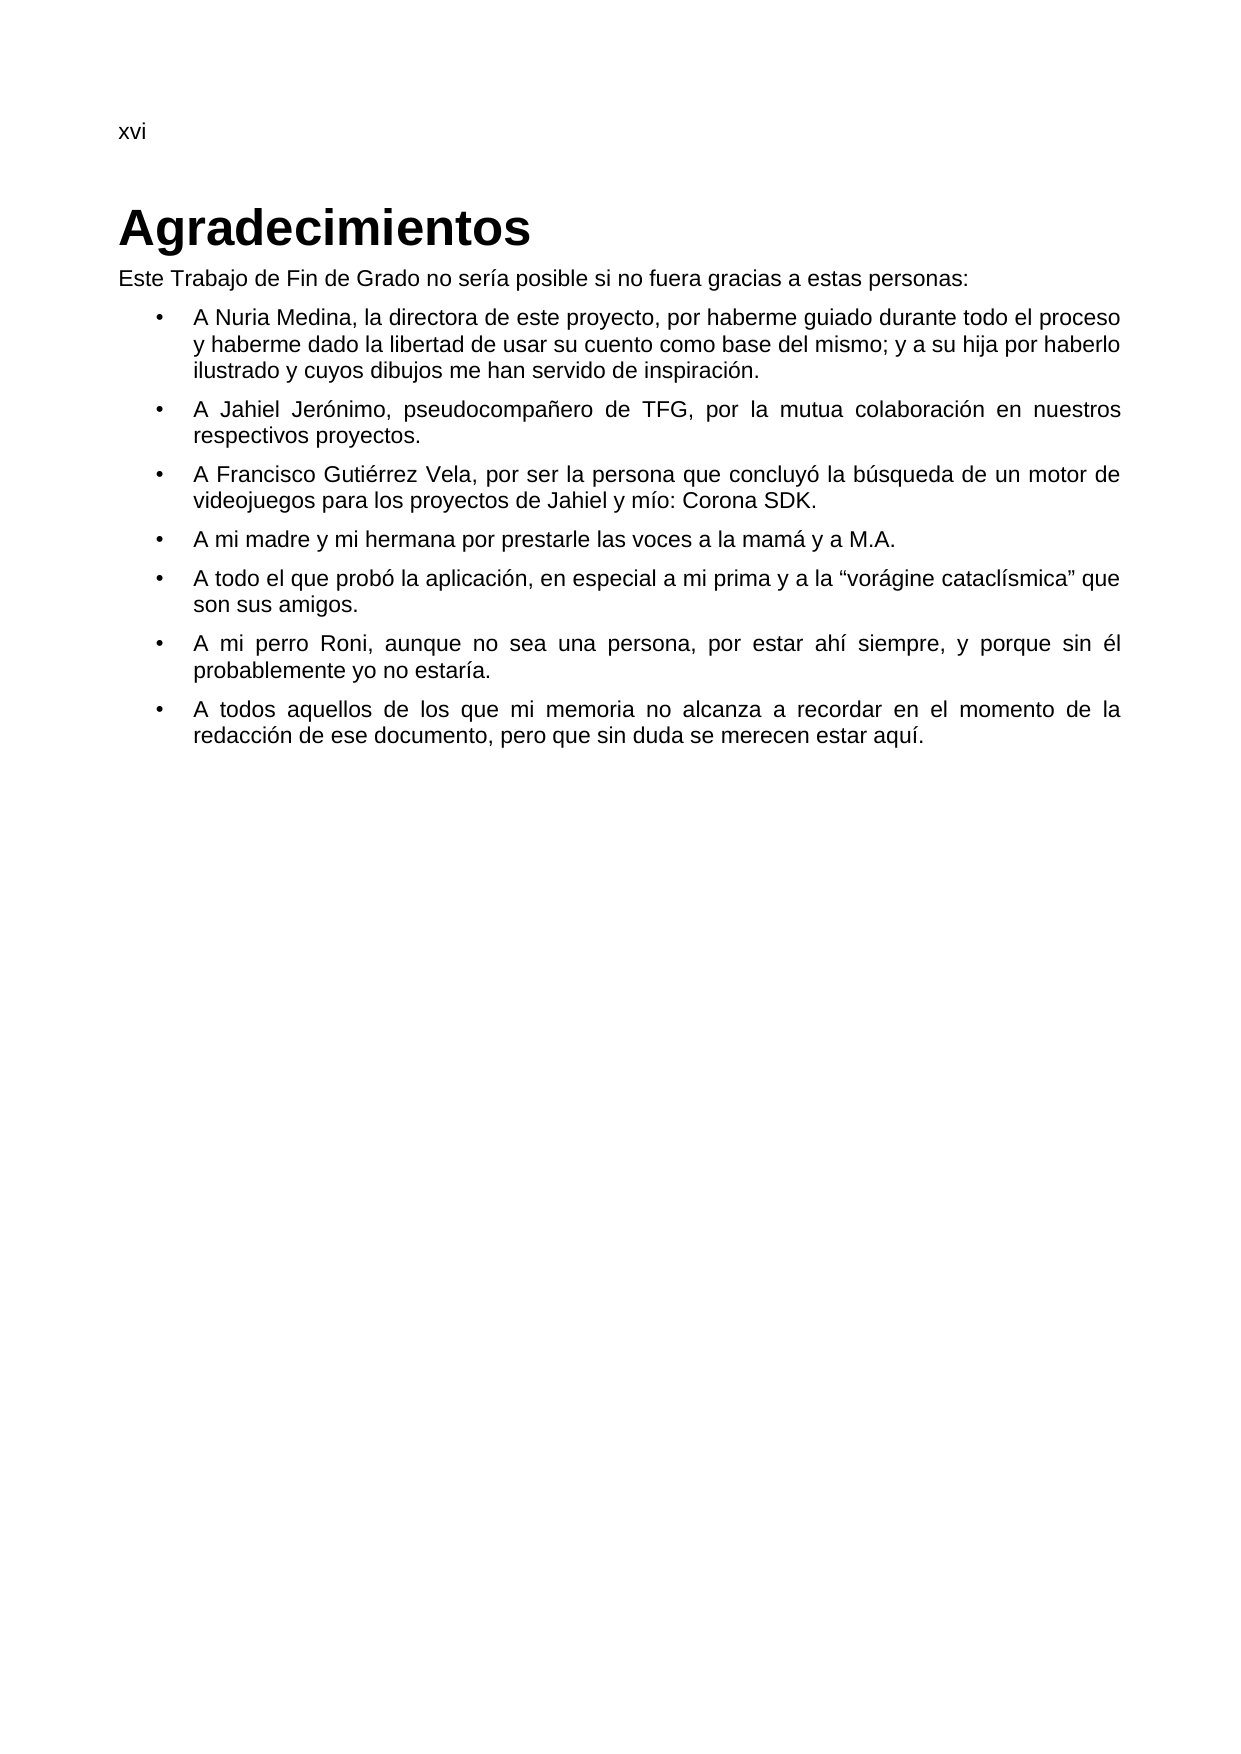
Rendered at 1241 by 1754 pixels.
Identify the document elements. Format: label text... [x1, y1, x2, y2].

text Este Trabajo de Fin de Grado no sería posible si no fuera gracias a estas personas: [118, 265, 1122, 292]
list A Nuria Medina, la directora de este proyecto, por haberme guiado durante todo el proceso y haberme dado la libertad de usar su cuento como base del mismo; y a su hija por haberlo ilustrado y cuyos dibujos me han servido de inspiración. [156, 304, 1122, 383]
list A Jahiel Jerónimo, pseudocompañero de TFG, por la mutua colaboración en nuestros respectivos proyectos. [156, 396, 1122, 448]
list A mi perro Roni, aunque no sea una persona, por estar ahí siempre, y porque sin él probablemente yo no estaría. [156, 630, 1122, 683]
list A mi madre y mi hermana por prestarle las voces a la mamá y a M.A. [156, 526, 1122, 553]
list A todo el que probó la aplicación, en especial a mi prima y a la “vorágine cataclísmica” que son sus amigos. [156, 565, 1122, 618]
list A todos aquellos de los que mi memoria no alcanza a recordar en el momento de la redacción de ese documento, pero que sin duda se merecen estar aquí. [156, 696, 1122, 748]
list A Francisco Gutiérrez Vela, por ser la persona que concluyó la búsqueda de un motor de videojuegos para los proyectos de Jahiel y mío: Corona SDK. [156, 461, 1122, 514]
subtitle Agradecimientos [118, 198, 1122, 257]
